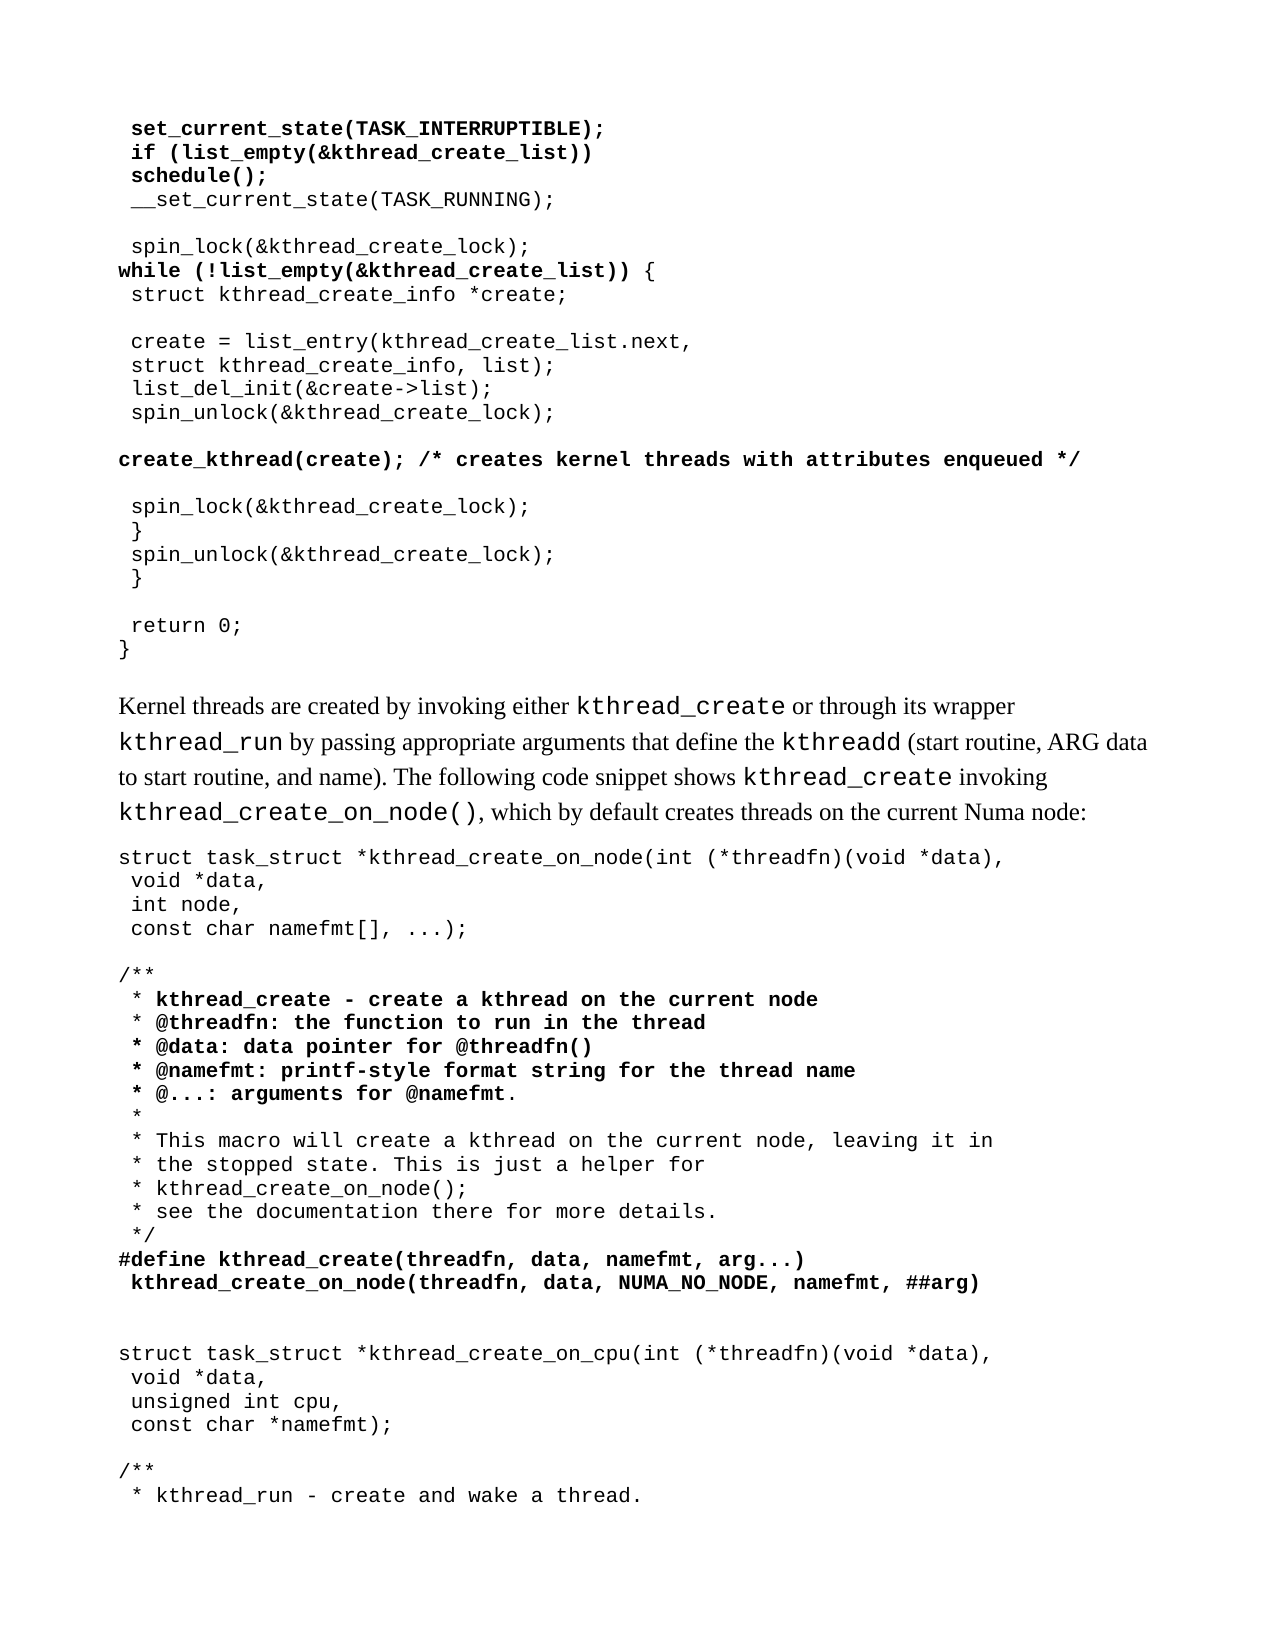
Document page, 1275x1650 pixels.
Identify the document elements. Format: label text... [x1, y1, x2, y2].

text * kthread_create - create a kthread on the current node [118, 989, 1157, 1012]
text spin_lock(&kthread_create_lock); [118, 496, 1157, 520]
text void *data, [118, 870, 1157, 894]
text set_current_state(TASK_INTERRUPTIBLE); [118, 118, 1157, 142]
text unsigned int cpu, [118, 1391, 1157, 1414]
text return 0; [118, 615, 1157, 638]
text /** [118, 965, 1157, 989]
text * kthread_create_on_node(); [118, 1178, 1157, 1201]
text list_del_init(&create->list); [118, 378, 1157, 402]
text */ [118, 1225, 1157, 1249]
text schedule(); [118, 165, 1157, 189]
text } [118, 567, 1157, 591]
text int node, [118, 894, 1157, 918]
text * @data: data pointer for @threadfn() [118, 1036, 1157, 1059]
text const char *namefmt); [118, 1414, 1157, 1438]
text spin_unlock(&kthread_create_lock); [118, 544, 1157, 567]
text * kthread_run - create and wake a thread. [118, 1485, 1157, 1509]
text while (!list_empty(&kthread_create_list)) { [118, 260, 1157, 284]
text spin_lock(&kthread_create_lock); [118, 236, 1157, 260]
text * @threadfn: the function to run in the thread [118, 1012, 1157, 1036]
text if (list_empty(&kthread_create_list)) [118, 142, 1157, 165]
text create = list_entry(kthread_create_list.next, [118, 331, 1157, 354]
text struct task_struct *kthread_create_on_cpu(int (*threadfn)(void *data), [118, 1343, 1157, 1367]
text struct kthread_create_info, list); [118, 354, 1157, 378]
text struct task_struct *kthread_create_on_node(int (*threadfn)(void *data), [118, 847, 1157, 870]
text struct kthread_create_info *create; [118, 284, 1157, 307]
text * @namefmt: printf-style format string for the thread name [118, 1059, 1157, 1083]
text * see the documentation there for more details. [118, 1201, 1157, 1225]
text const char namefmt[], ...); [118, 918, 1157, 941]
text void *data, [118, 1367, 1157, 1391]
text Kernel threads are created by invoking either kthread_create or through its wrapper kthread_run by passing appropriate arguments that define the kthreadd (start routine, ARG data to start routine, and name). The following code snippet shows kthread_create invoking kthread_create_on_node(), which by default creates threads on the current Numa node: [118, 691, 1157, 828]
text kthread_create_on_node(threadfn, data, NUMA_NO_NODE, namefmt, ##arg) [118, 1272, 1157, 1296]
text * This macro will create a kthread on the current node, leaving it in [118, 1131, 1157, 1154]
text /** [118, 1462, 1157, 1485]
text } [118, 520, 1157, 544]
text } [118, 638, 1157, 662]
text #define kthread_create(threadfn, data, namefmt, arg...) [118, 1249, 1157, 1272]
text * the stopped state. This is just a helper for [118, 1154, 1157, 1178]
text __set_current_state(TASK_RUNNING); [118, 189, 1157, 213]
text spin_unlock(&kthread_create_lock); [118, 402, 1157, 426]
text create_kthread(create); /* creates kernel threads with attributes enqueued */ [118, 449, 1157, 473]
text * @...: arguments for @namefmt. [118, 1083, 1157, 1107]
text * [118, 1107, 1157, 1131]
